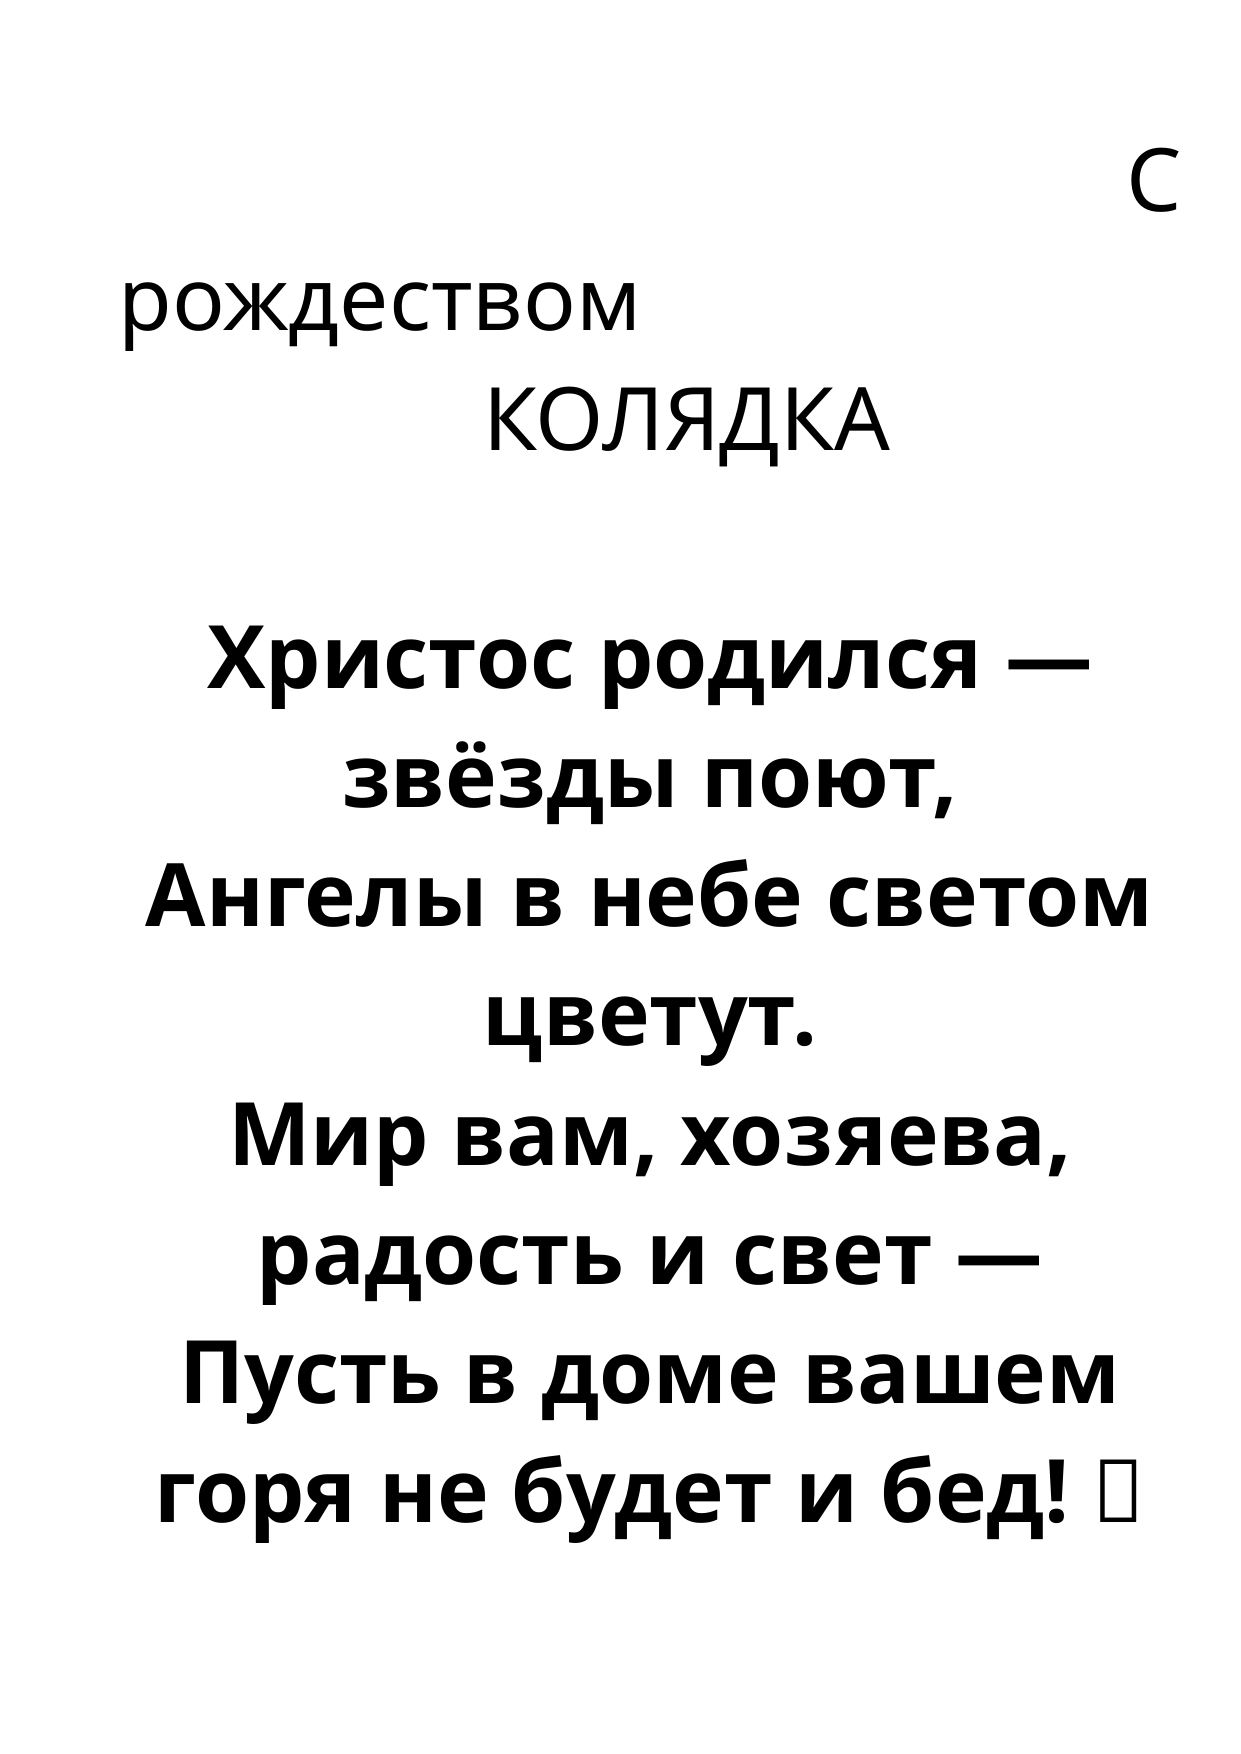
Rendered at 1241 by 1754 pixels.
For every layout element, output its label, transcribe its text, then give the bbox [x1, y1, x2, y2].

text КОЛЯДКА [118, 356, 1181, 476]
text С рождеством [118, 118, 1181, 356]
text Христос родился — звёзды поют, Ангелы в небе светом цветут. Мир вам, хозяева, радость и свет — Пусть в доме вашем горя не будет и бед! 🎄 [118, 595, 1181, 1548]
